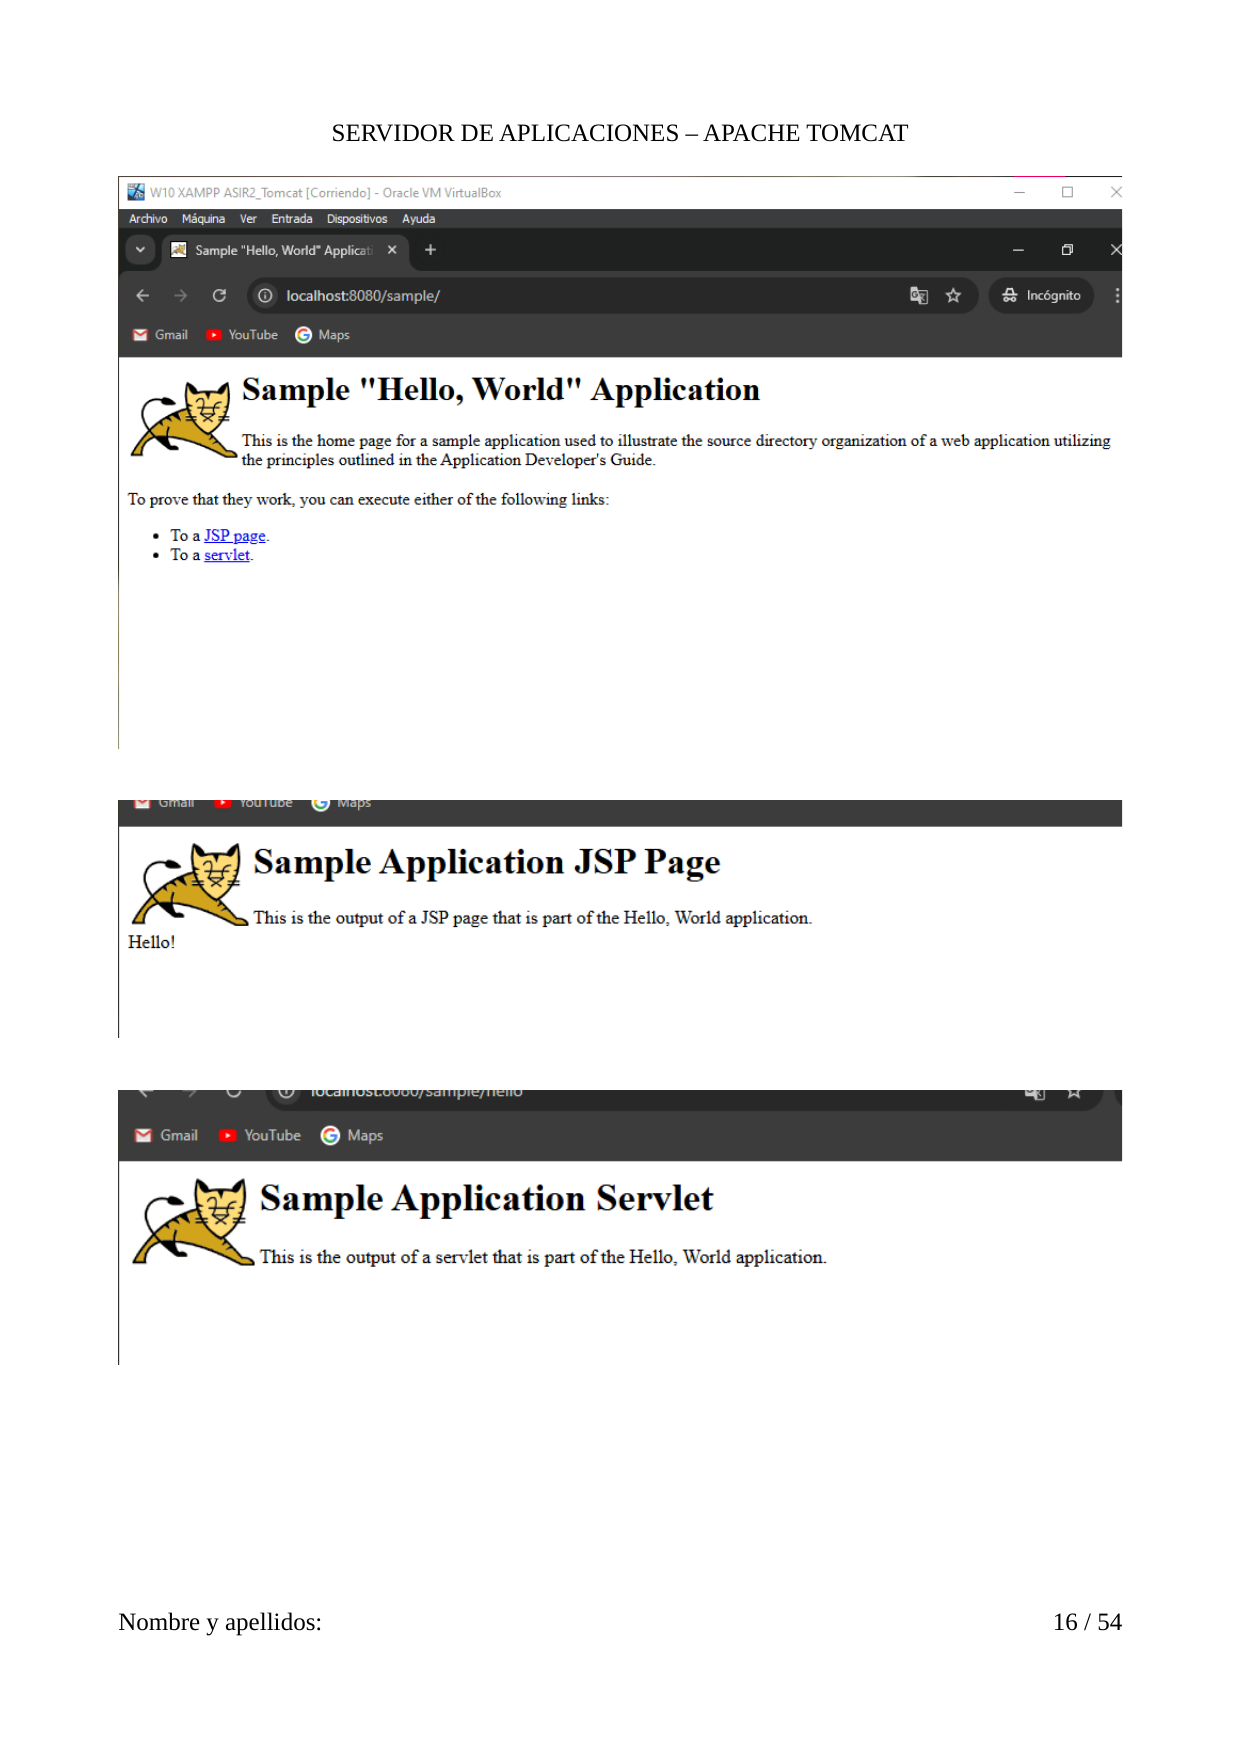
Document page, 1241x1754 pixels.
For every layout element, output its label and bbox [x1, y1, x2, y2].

picture [118, 176, 1123, 749]
picture [118, 800, 1123, 1038]
picture [118, 1090, 1123, 1365]
